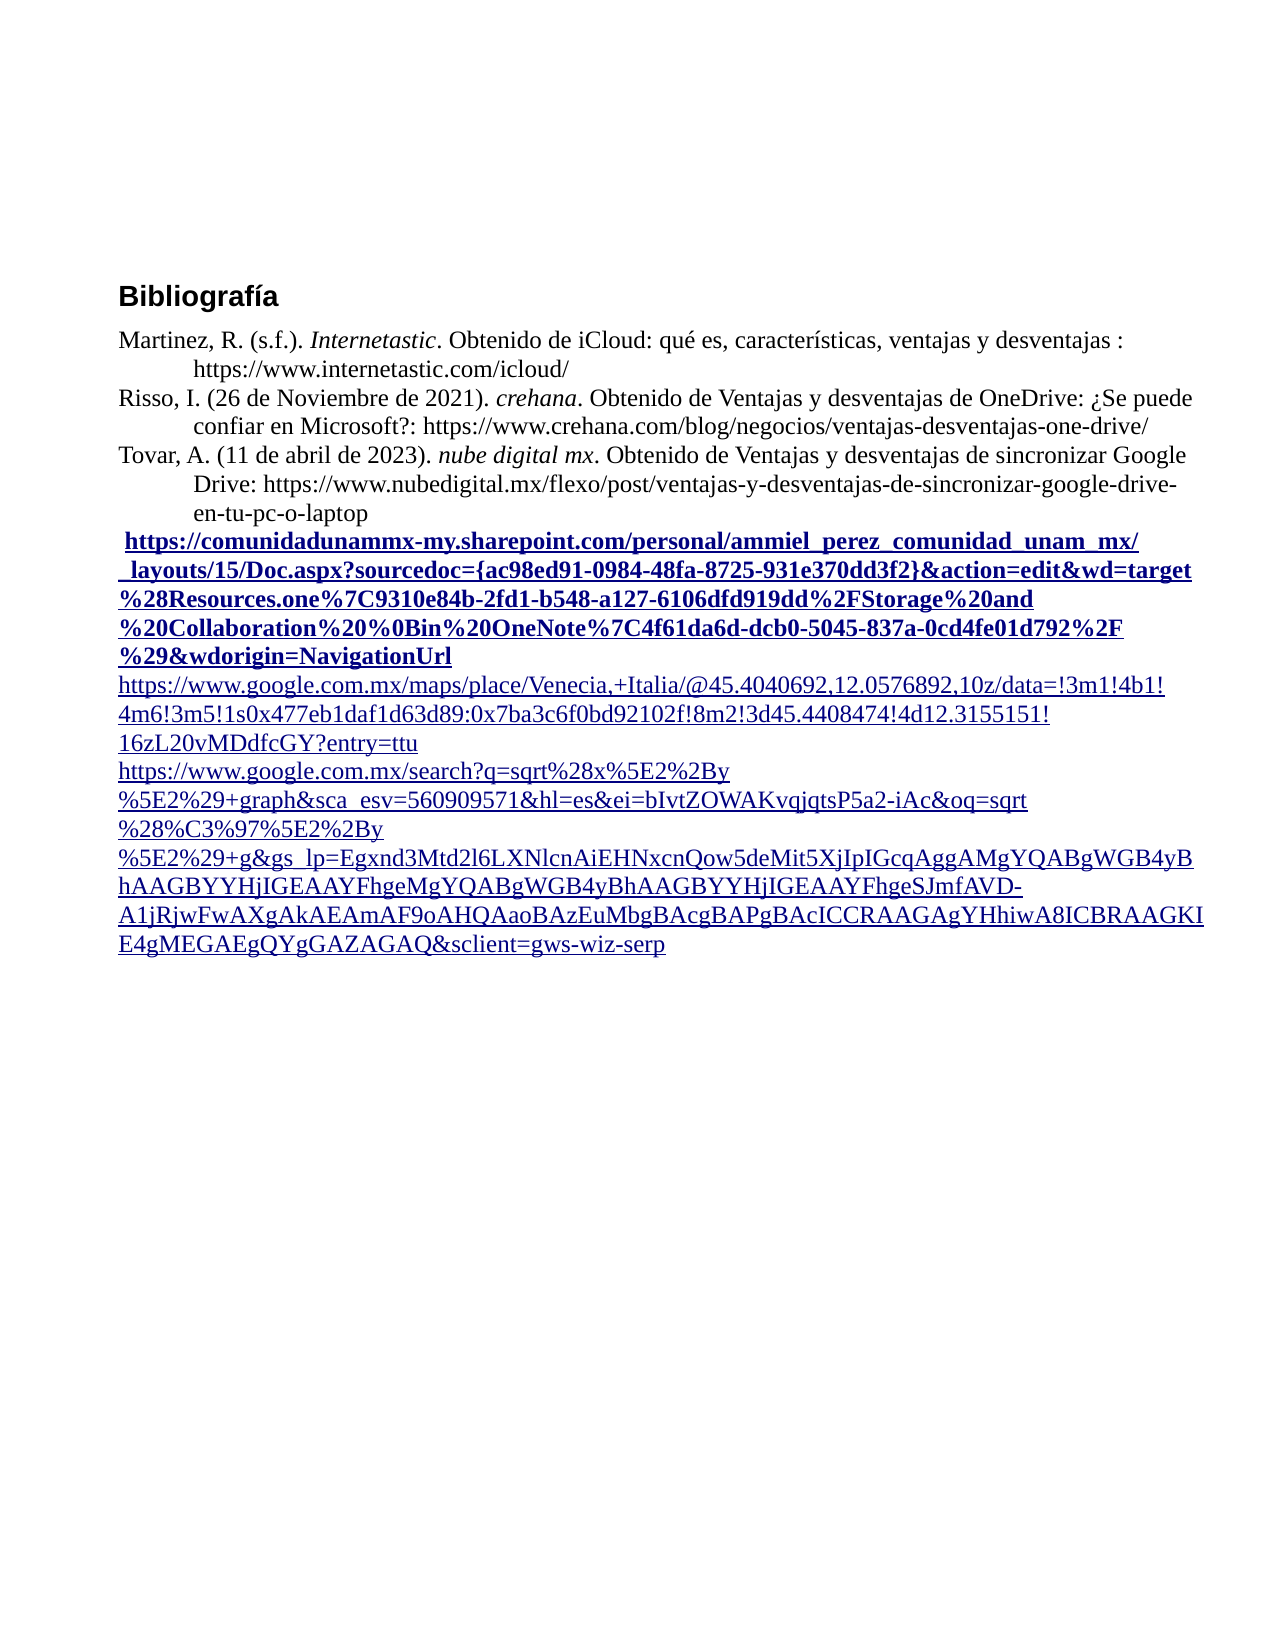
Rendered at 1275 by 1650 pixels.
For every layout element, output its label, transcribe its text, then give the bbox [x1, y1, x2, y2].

text https://comunidadunammx-my.sharepoint.com/personal/ammiel_perez_comunidad_unam_mx/_layouts/15/Doc.aspx?sourcedoc={ac98ed91-0984-48fa-8725-931e370dd3f2}&action=edit&wd=target%28Resources.one%7C9310e84b-2fd1-b548-a127-6106dfd919dd%2FStorage%20and%20Collaboration%20%0Bin%20OneNote%7C4f61da6d-dcb0-5045-837a-0cd4fe01d792%2F%29&wdorigin=NavigationUrl [118, 526, 1205, 670]
text https://www.google.com.mx/search?q=sqrt%28x%5E2%2By%5E2%29+graph&sca_esv=560909571&hl=es&ei=bIvtZOWAKvqjqtsP5a2-iAc&oq=sqrt%28%C3%97%5E2%2By%5E2%29+g&gs_lp=Egxnd3Mtd2l6LXNlcnAiEHNxcnQow5deMit5XjIpIGcqAggAMgYQABgWGB4yBhAAGBYYHjIGEAAYFhgeMgYQABgWGB4yBhAAGBYYHjIGEAAYFhgeSJmfAVD-A1jRjwFwAXgAkAEAmAF9oAHQAaoBAzEuMbgBAcgBAPgBAcICCRAAGAgYHhiwA8ICBRAAGKIE4gMEGAEgQYgGAZAGAQ&sclient=gws-wiz-serp [118, 756, 1205, 958]
text https://www.google.com.mx/maps/place/Venecia,+Italia/@45.4040692,12.0576892,10z/data=!3m1!4b1!4m6!3m5!1s0x477eb1daf1d63d89:0x7ba3c6f0bd92102f!8m2!3d45.4408474!4d12.3155151!16zL20vMDdfcGY?entry=ttu [118, 670, 1205, 756]
subtitle Bibliografía [118, 279, 1205, 313]
text Martinez, R. (s.f.). Internetastic. Obtenido de iCloud: qué es, características, ventajas y desventajas : https://www.internetastic.com/icloud/ [118, 325, 1205, 383]
text Tovar, A. (11 de abril de 2023). nube digital mx. Obtenido de Ventajas y desventajas de sincronizar Google Drive: https://www.nubedigital.mx/flexo/post/ventajas-y-desventajas-de-sincronizar-google-drive-en-tu-pc-o-laptop [118, 440, 1205, 526]
text Risso, I. (26 de Noviembre de 2021). crehana. Obtenido de Ventajas y desventajas de OneDrive: ¿Se puede confiar en Microsoft?: https://www.crehana.com/blog/negocios/ventajas-desventajas-one-drive/ [118, 383, 1205, 440]
